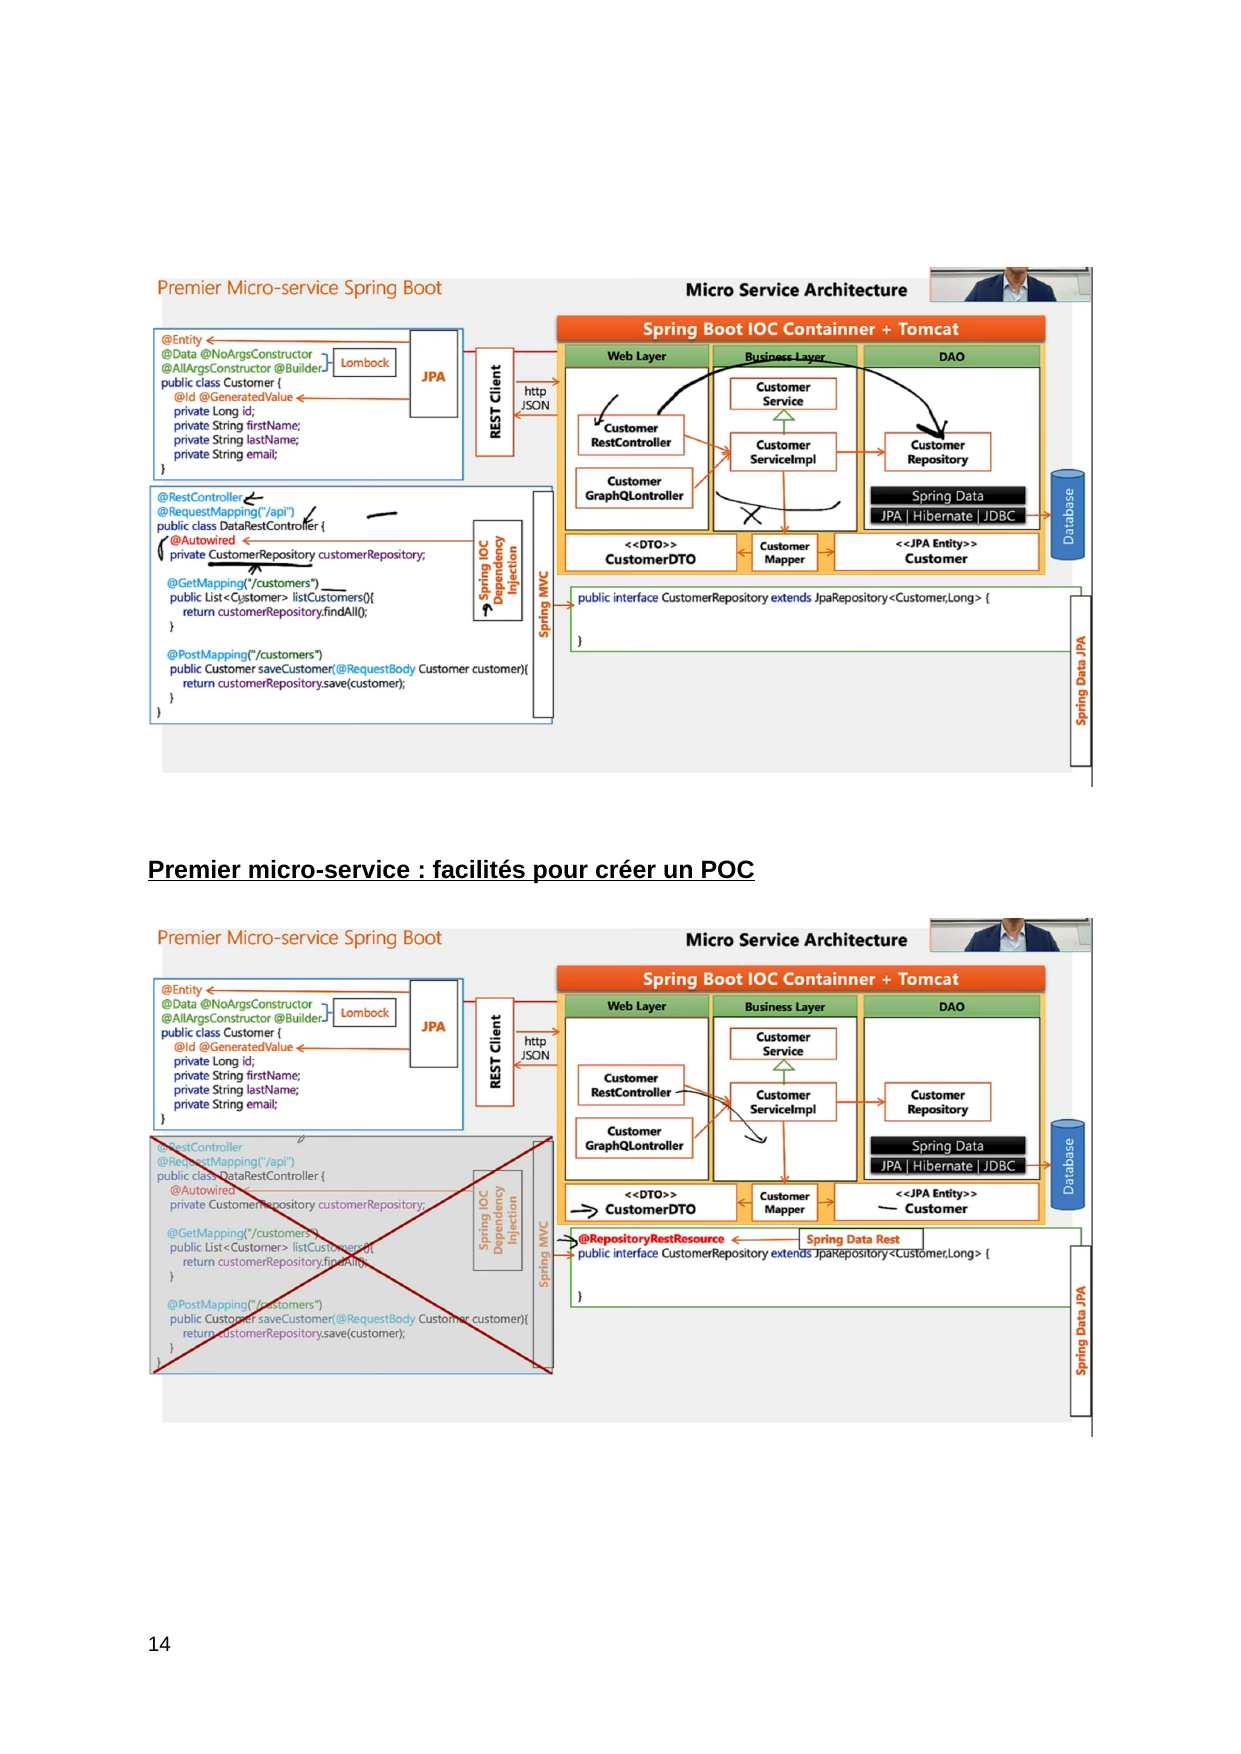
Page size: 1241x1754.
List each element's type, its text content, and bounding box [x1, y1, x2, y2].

subtitle Premier micro-service : facilités pour créer un POC [148, 855, 1093, 884]
picture [147, 918, 1093, 1437]
picture [147, 267, 1093, 787]
